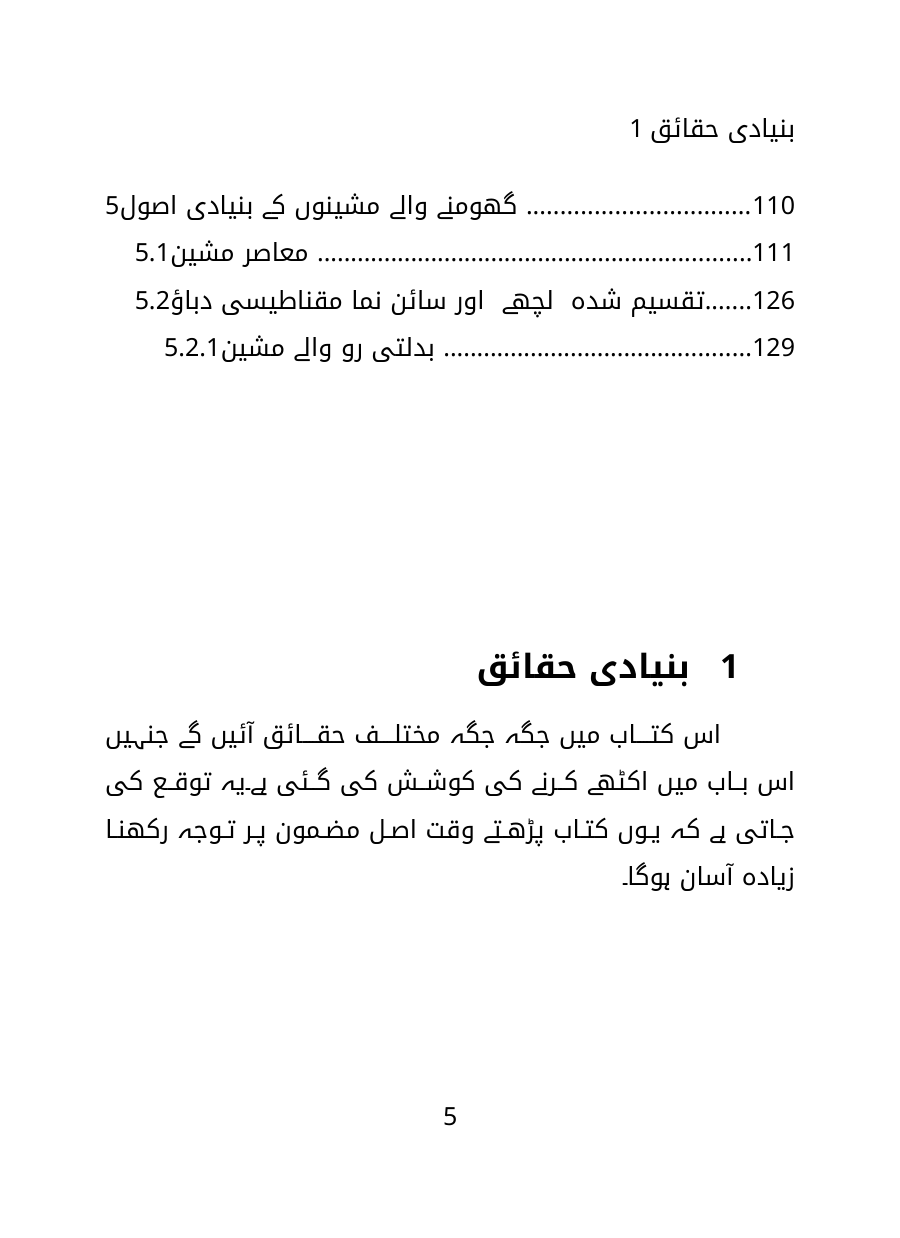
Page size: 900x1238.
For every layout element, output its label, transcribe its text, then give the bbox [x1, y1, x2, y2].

subtitle بنیادی حقائق [105, 635, 720, 699]
text 5.1معاصر مشین 111 [134, 230, 795, 277]
text 5.2.1بدلتی رو والے مشین 129 [164, 324, 795, 372]
text 5گھومنے والے مشینوں کے بنیادی اصول 110 [105, 182, 795, 230]
text 5.2تقسیم شدہ لچھے اور سائن نما مقناطیسی دباؤ 126 [134, 277, 795, 324]
text اس کتاب میں جگہ جگہ مختلف حقائق آئیں گے جنہیں اس باب میں اکٹھے کرنے کی کوشش کی گئی ہے۔یہ توقع کی جاتی ہے کہ یوں کتاب پڑھتے وقت اصل مضمون پر توجہ رکھنا زیادہ آسان ہوگا۔ [105, 711, 795, 901]
